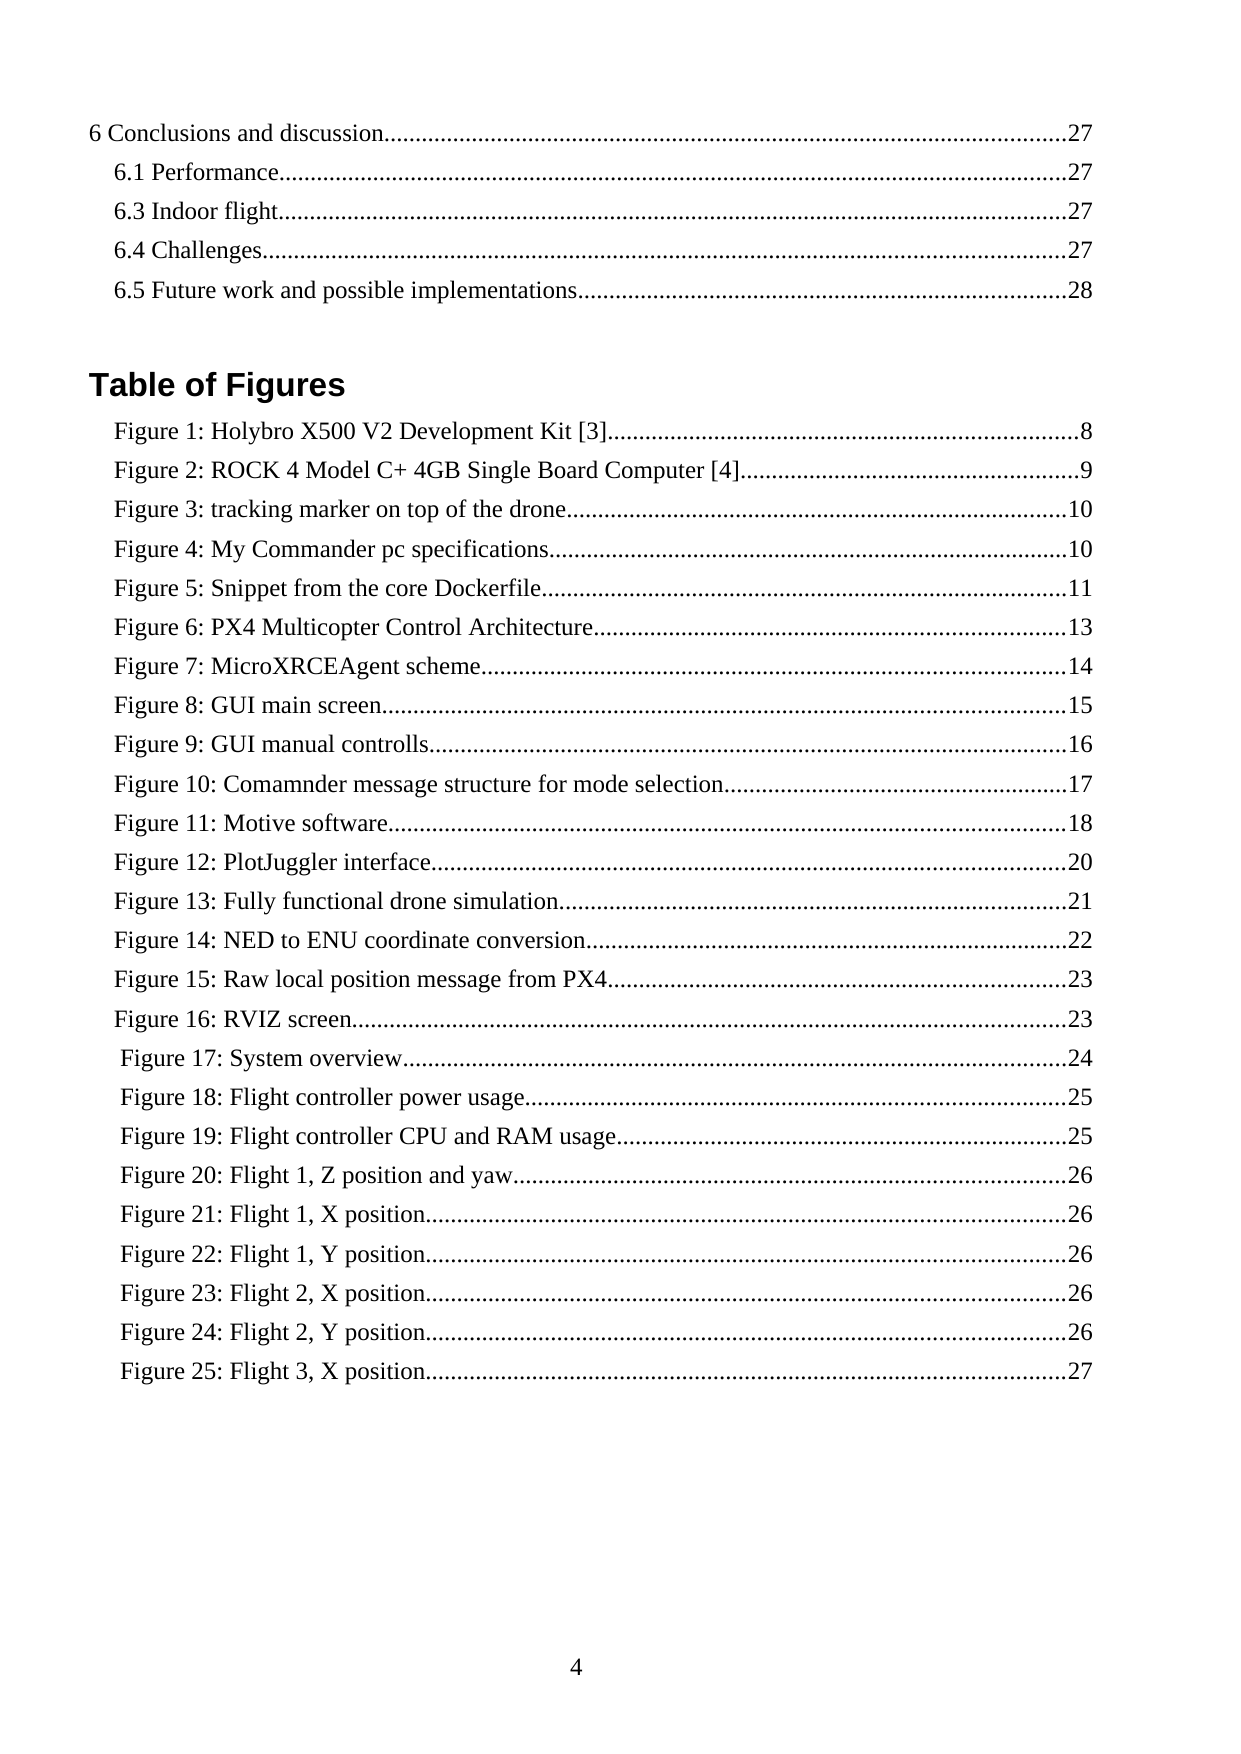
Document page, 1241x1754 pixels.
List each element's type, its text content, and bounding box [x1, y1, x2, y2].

text Figure 16: RVIZ screen 23 [113, 1004, 1093, 1032]
text Figure 17: System overview 24 [113, 1043, 1093, 1072]
text 6 Conclusions and discussion 27 [88, 118, 1093, 147]
text 6.4 Challenges 27 [113, 236, 1093, 264]
text Figure 10: Comamnder message structure for mode selection 17 [113, 769, 1093, 797]
text Figure 1: Holybro X500 V2 Development Kit [3] 8 [113, 416, 1093, 445]
text Figure 7: MicroXRCEAgent scheme 14 [113, 651, 1093, 680]
text Figure 19: Flight controller CPU and RAM usage 25 [113, 1121, 1093, 1150]
text 6.3 Indoor flight 27 [113, 196, 1093, 225]
text Figure 12: PlotJuggler interface 20 [113, 847, 1093, 876]
text Figure 2: ROCK 4 Model C+ 4GB Single Board Computer [4] 9 [113, 455, 1093, 484]
text Figure 4: My Commander pc specifications 10 [113, 534, 1093, 562]
text Figure 24: Flight 2, Y position 26 [113, 1317, 1093, 1346]
text Figure 23: Flight 2, X position 26 [113, 1278, 1093, 1307]
text Figure 13: Fully functional drone simulation. 21 [113, 886, 1093, 915]
text Figure 20: Flight 1, Z position and yaw 26 [113, 1160, 1093, 1189]
text 6.5 Future work and possible implementations 28 [113, 275, 1093, 303]
text Figure 8: GUI main screen 15 [113, 690, 1093, 719]
text Figure 25: Flight 3, X position 27 [113, 1356, 1093, 1385]
text Figure 14: NED to ENU coordinate conversion 22 [113, 925, 1093, 954]
text 6.1 Performance 27 [113, 157, 1093, 186]
text Figure 9: GUI manual controlls 16 [113, 729, 1093, 758]
subtitle Table of Figures [88, 365, 1093, 404]
text Figure 6: PX4 Multicopter Control Architecture 13 [113, 612, 1093, 641]
text Figure 11: Motive software 18 [113, 808, 1093, 837]
text Figure 3: tracking marker on top of the drone 10 [113, 494, 1093, 523]
text Figure 22: Flight 1, Y position 26 [113, 1239, 1093, 1267]
text Figure 15: Raw local position message from PX4 23 [113, 964, 1093, 993]
text Figure 21: Flight 1, X position 26 [113, 1199, 1093, 1228]
text Figure 18: Flight controller power usage 25 [113, 1082, 1093, 1111]
text Figure 5: Snippet from the core Dockerfile 11 [113, 573, 1093, 602]
